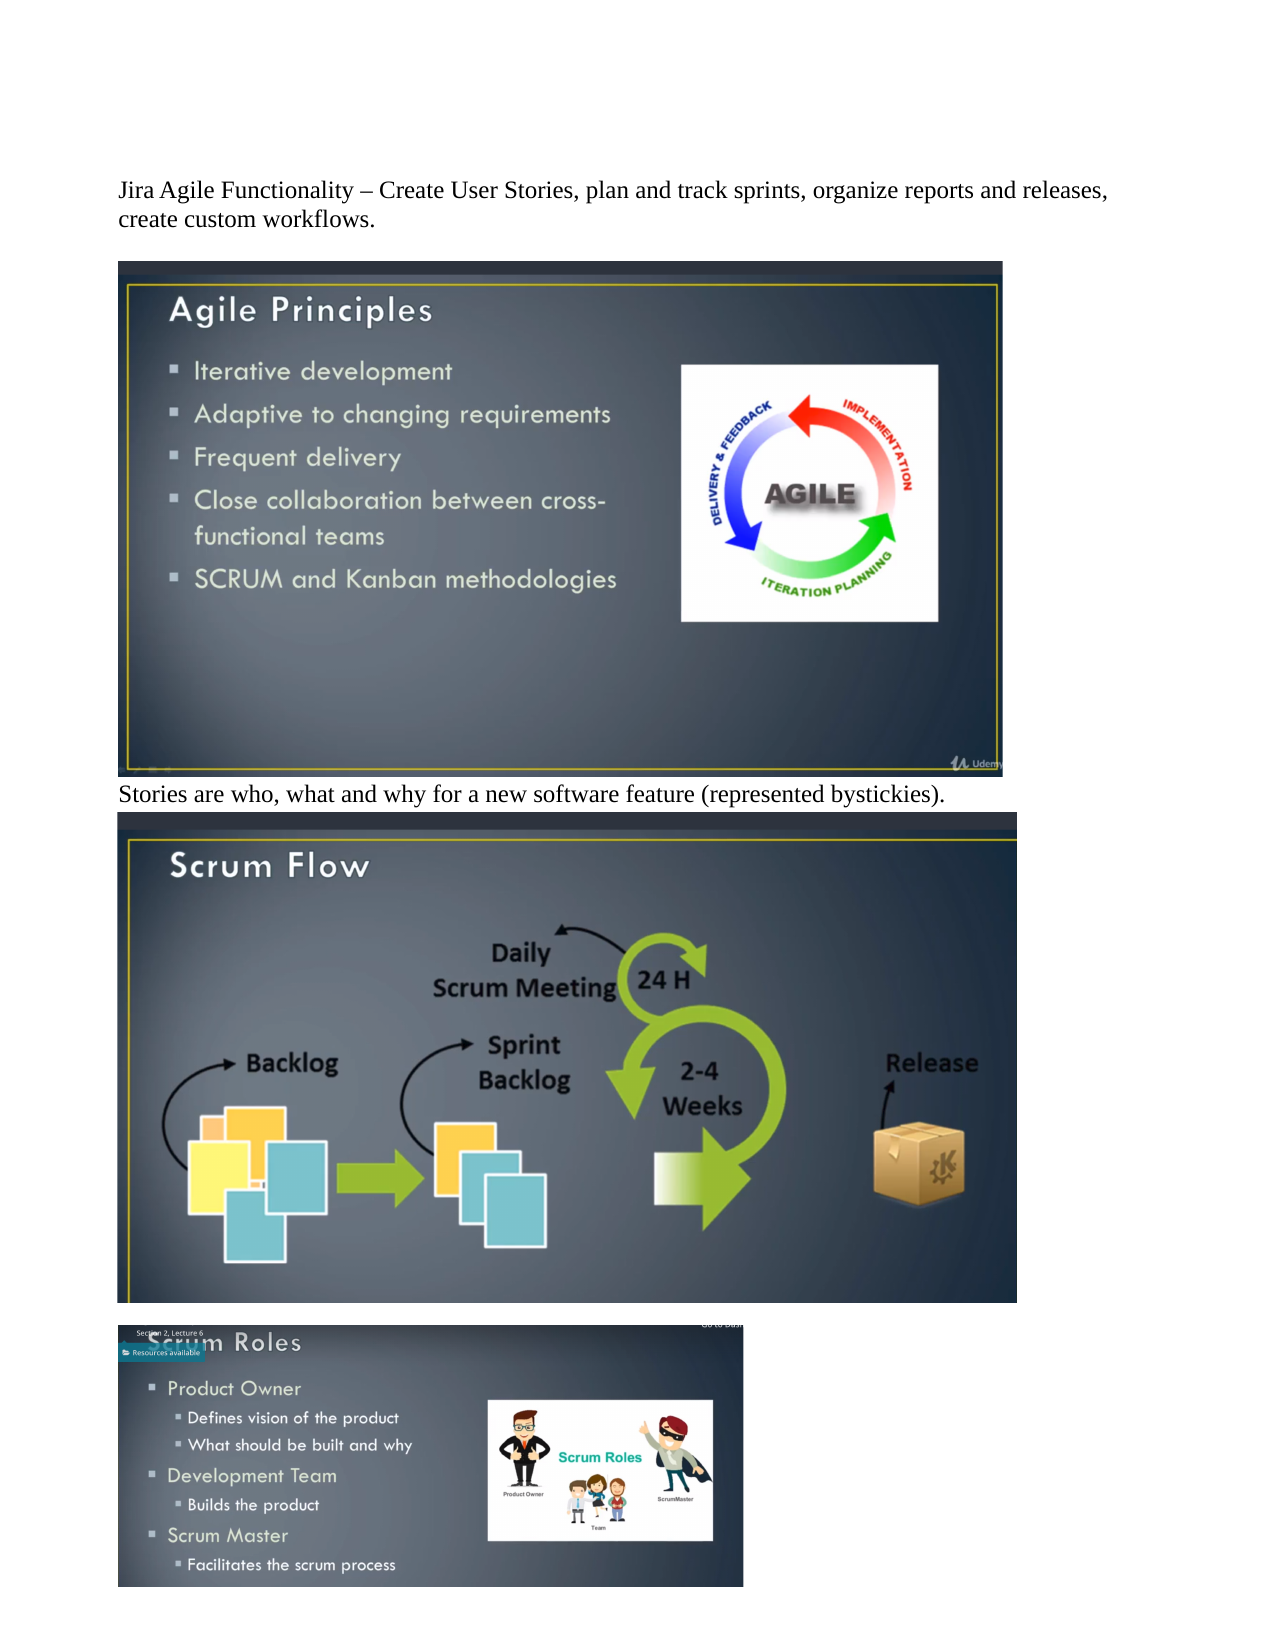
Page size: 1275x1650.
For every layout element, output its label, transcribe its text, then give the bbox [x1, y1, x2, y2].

picture [118, 1325, 744, 1587]
text Stories are who, what and why for a new software feature (represented bystickies). [118, 779, 1157, 808]
text Jira Agile Functionality – Create User Stories, plan and track sprints, organize reports and releases, create custom workflows. [118, 176, 1157, 233]
picture [118, 261, 1003, 777]
picture [117, 812, 1017, 1303]
